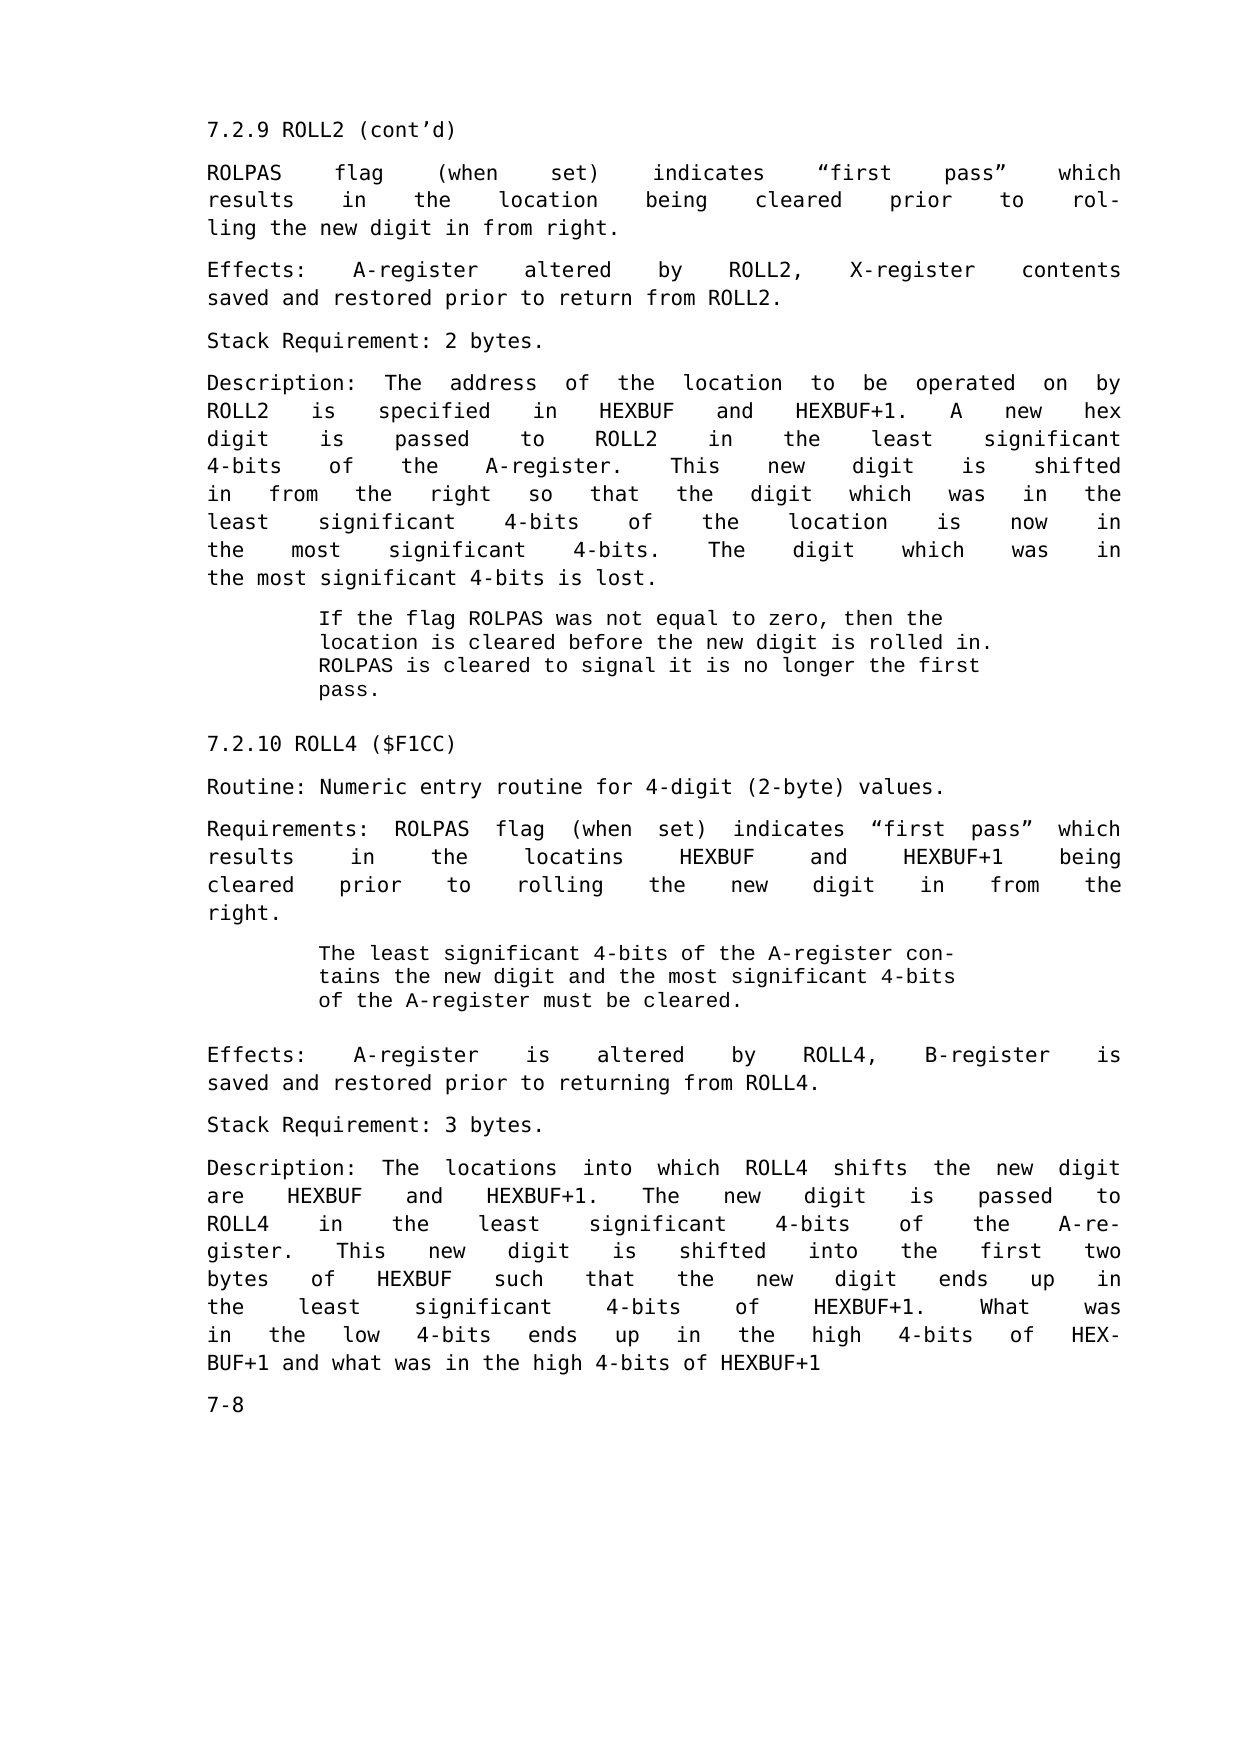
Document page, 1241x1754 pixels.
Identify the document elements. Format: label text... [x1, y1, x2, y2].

text The least significant 4-bits of the A-register con- [118, 943, 1122, 967]
text Stack Requirement: 3 bytes. [207, 1113, 1122, 1138]
text ROLPAS is cleared to signal it is no longer the first [118, 656, 1122, 679]
text Effects: A-register is altered by ROLL4, B-register is saved and restored prior to returning from ROLL4. [207, 1043, 1122, 1095]
text 7.2.10 ROLL4 ($F1CC) [207, 732, 1122, 757]
text 7-8 [207, 1393, 1122, 1417]
text Requirements: ROLPAS flag (when set) indicates “first pass” which results in the locatins HEXBUF and HEXBUF+1 being cleared prior to rolling the new digit in from the right. [207, 817, 1122, 925]
text Stack Requirement: 2 bytes. [207, 329, 1122, 353]
text Description: The address of the location to be operated on by ROLL2 is specified in HEXBUF and HEXBUF+1. A new hex digit is passed to ROLL2 in the least significant 4-bits of the A-register. This new digit is shifted in from the right so that the digit which was in the least significant 4-bits of the location is now in the most significant 4-bits. The digit which was in the most significant 4-bits is lost. [207, 371, 1122, 590]
text If the flag ROLPAS was not equal to zero, then the [118, 608, 1122, 632]
text location is cleared before the new digit is rolled in. [118, 632, 1122, 656]
text tains the new digit and the most significant 4-bits [118, 967, 1122, 990]
text Description: The locations into which ROLL4 shifts the new digit are HEXBUF and HEXBUF+1. The new digit is passed to ROLL4 in the least significant 4-bits of the A-re- gister. This new digit is shifted into the first two bytes of HEXBUF such that the new digit ends up in the least significant 4-bits of HEXBUF+1. What was in the low 4-bits ends up in the high 4-bits of HEX- BUF+1 and what was in the high 4-bits of HEXBUF+1 [207, 1156, 1122, 1375]
text Routine: Numeric entry routine for 4-digit (2-byte) values. [207, 775, 1122, 799]
text pass. [118, 679, 1122, 703]
text Effects: A-register altered by ROLL2, X-register contents saved and restored prior to return from ROLL2. [207, 258, 1122, 311]
text 7.2.9 ROLL2 (cont’d) [207, 118, 1122, 142]
text ROLPAS flag (when set) indicates “first pass” which results in the location being cleared prior to rol- ling the new digit in from right. [207, 161, 1122, 240]
text of the A-register must be cleared. [118, 990, 1122, 1014]
